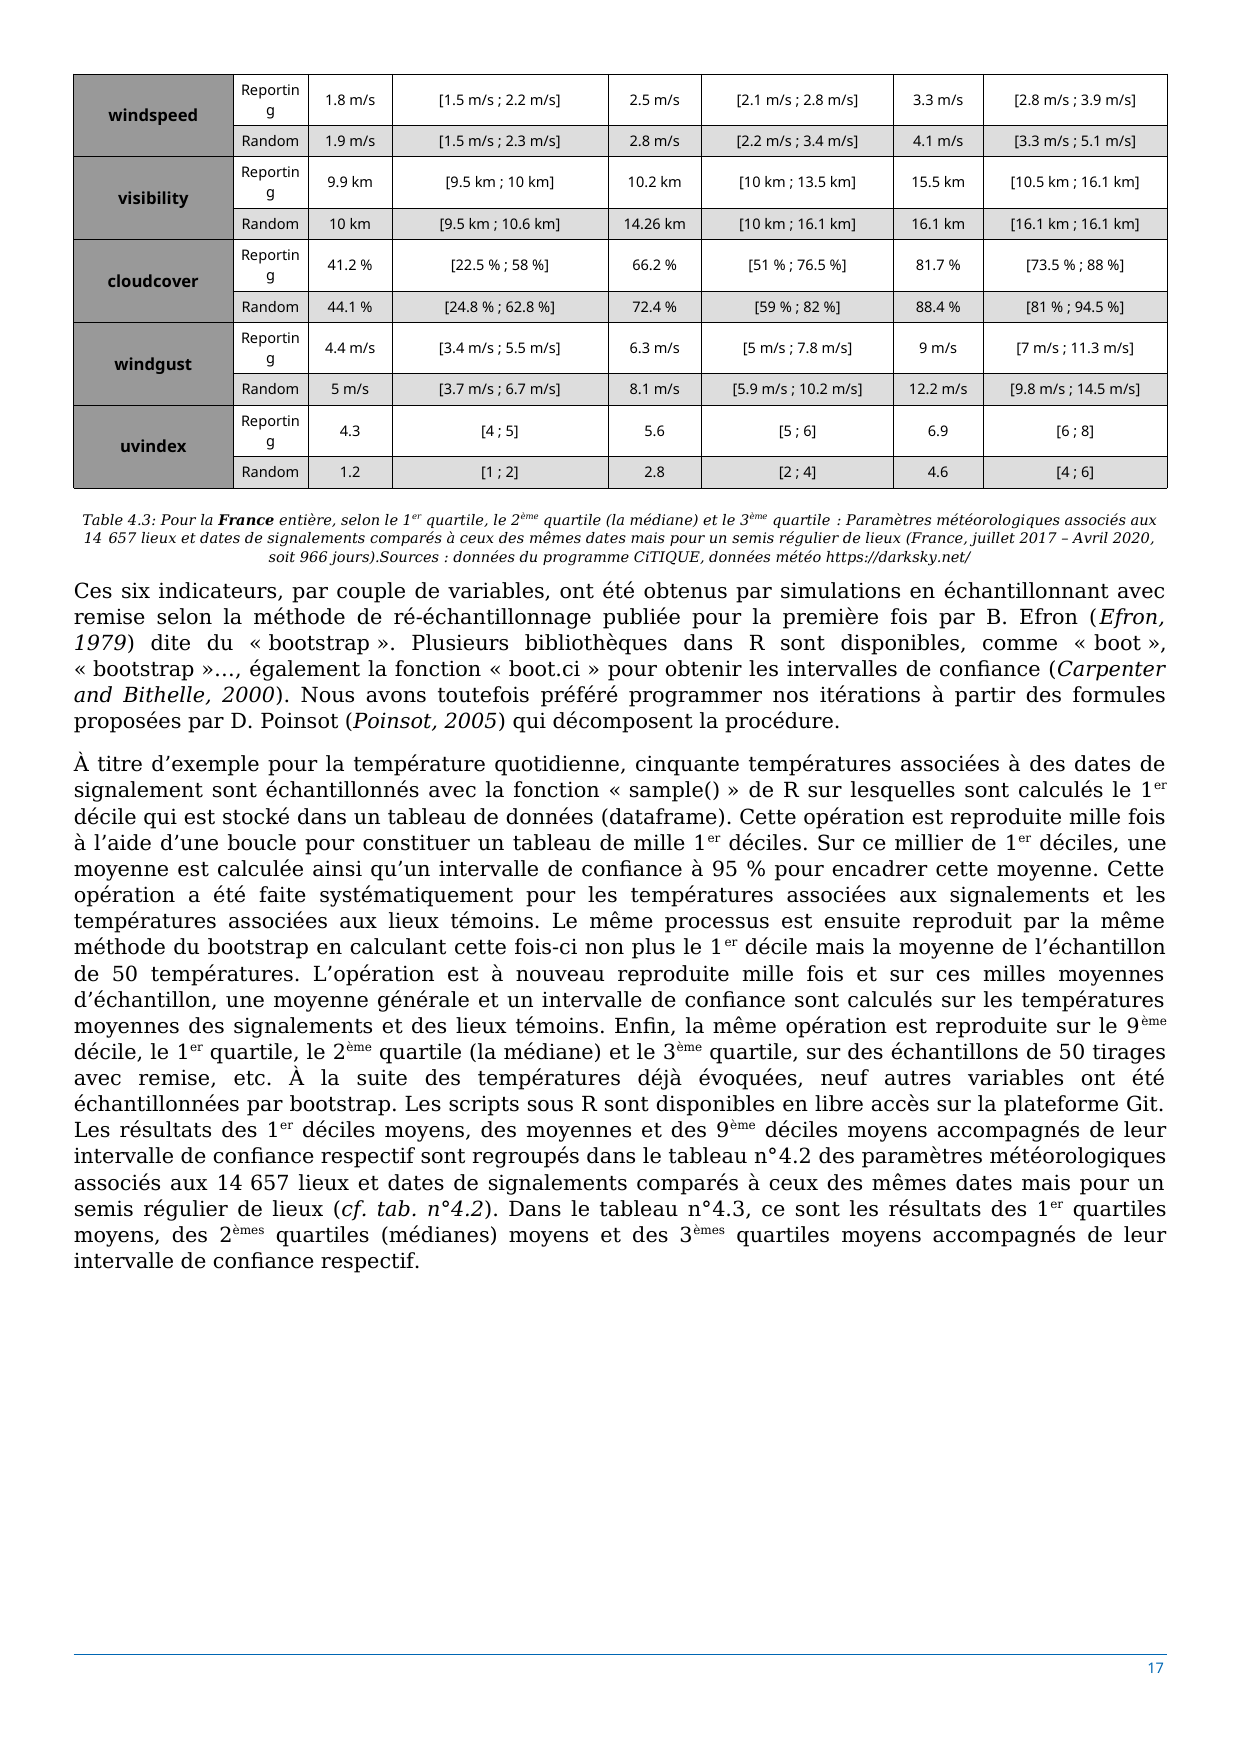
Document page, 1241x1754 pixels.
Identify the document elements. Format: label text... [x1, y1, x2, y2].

table_cell 2.5 m/s [609, 75, 701, 125]
table_cell [22.5 % ; 58 %] [393, 240, 608, 291]
table_cell [9.5 km ; 10.6 km] [393, 209, 608, 239]
table_cell [6 ; 8] [984, 406, 1167, 456]
table_cell [2.8 m/s ; 3.9 m/s] [984, 75, 1167, 125]
table_cell 4.6 [894, 457, 983, 488]
table_cell [10 km ; 13.5 km] [702, 157, 893, 208]
table_cell 12.2 m/s [894, 374, 983, 405]
table_cell [24.8 % ; 62.8 %] [393, 292, 608, 322]
table_cell 1.8 m/s [309, 75, 392, 125]
text Ces six indicateurs, par couple de variables, ont été obtenus par simulations en échantillonnant avec remise selon la méthode de ré-échantillonnage publiée pour la première fois par B. Efron (Efron, 1979) dite du « bootstrap ». Plusieurs bibliothèques dans R sont disponibles, comme « boot », « bootstrap »…, également la fonction « boot.ci » pour obtenir les intervalles de confiance (Carpenter and Bithelle, 2000). Nous avons toutefois préféré programmer nos itérations à partir des formules proposées par D. Poinsot (Poinsot, 2005) qui décomposent la procédure. [73, 579, 1167, 734]
table_cell 4.4 m/s [309, 323, 392, 373]
table_cell [9.5 km ; 10 km] [393, 157, 608, 208]
table_cell 16.1 km [894, 209, 983, 239]
table_cell 72.4 % [609, 292, 701, 322]
table_cell 41.2 % [309, 240, 392, 291]
table_cell 9.9 km [309, 157, 392, 208]
table_cell Reporting [234, 323, 308, 373]
table_cell cloudcover [74, 240, 233, 322]
table_cell [9.8 m/s ; 14.5 m/s] [984, 374, 1167, 405]
table_cell [10.5 km ; 16.1 km] [984, 157, 1167, 208]
table_cell [3.3 m/s ; 5.1 m/s] [984, 126, 1167, 156]
table_cell Random [234, 374, 308, 405]
table_cell [3.7 m/s ; 6.7 m/s] [393, 374, 608, 405]
table_cell [73.5 % ; 88 %] [984, 240, 1167, 291]
table_cell [1.5 m/s ; 2.2 m/s] [393, 75, 608, 125]
table_cell [2.1 m/s ; 2.8 m/s] [702, 75, 893, 125]
table_cell [5 ; 6] [702, 406, 893, 456]
table_cell [16.1 km ; 16.1 km] [984, 209, 1167, 239]
table_cell 6.3 m/s [609, 323, 701, 373]
table_cell 81.7 % [894, 240, 983, 291]
table_cell 5 m/s [309, 374, 392, 405]
text À titre d’exemple pour la température quotidienne, cinquante températures associées à des dates de signalement sont échantillonnés avec la fonction « sample() » de R sur lesquelles sont calculés le 1er décile qui est stocké dans un tableau de données (dataframe). Cette opération est reproduite mille fois à l’aide d’une boucle pour constituer un tableau de mille 1er déciles. Sur ce millier de 1er déciles, une moyenne est calculée ainsi qu’un intervalle de confiance à 95 % pour encadrer cette moyenne. Cette opération a été faite systématiquement pour les températures associées aux signalements et les températures associées aux lieux témoins. Le même processus est ensuite reproduit par la même méthode du bootstrap en calculant cette fois-ci non plus le 1er décile mais la moyenne de l’échantillon de 50 températures. L’opération est à nouveau reproduite mille fois et sur ces milles moyennes d’échantillon, une moyenne générale et un intervalle de confiance sont calculés sur les températures moyennes des signalements et des lieux témoins. Enfin, la même opération est reproduite sur le 9ème décile, le 1er quartile, le 2ème quartile (la médiane) et le 3ème quartile, sur des échantillons de 50 tirages avec remise, etc. À la suite des températures déjà évoquées, neuf autres variables ont été échantillonnées par bootstrap. Les scripts sous R sont disponibles en libre accès sur la plateforme Git. Les résultats des 1er déciles moyens, des moyennes et des 9ème déciles moyens accompagnés de leur intervalle de confiance respectif sont regroupés dans le tableau n°4.2 des paramètres météorologiques associés aux 14 657 lieux et dates de signalements comparés à ceux des mêmes dates mais pour un semis régulier de lieux (cf. tab. n°4.2). Dans le tableau n°4.3, ce sont les résultats des 1er quartiles moyens, des 2èmes quartiles (médianes) moyens et des 3èmes quartiles moyens accompagnés de leur intervalle de confiance respectif. [73, 752, 1167, 1273]
table_cell windgust [74, 323, 233, 405]
table_cell [5.9 m/s ; 10.2 m/s] [702, 374, 893, 405]
table_cell 1.2 [309, 457, 392, 488]
table_cell 44.1 % [309, 292, 392, 322]
table_cell 10 km [309, 209, 392, 239]
table_cell Reporting [234, 75, 308, 125]
table_cell Reporting [234, 240, 308, 291]
table_cell visibility [74, 157, 233, 239]
table_cell 4.1 m/s [894, 126, 983, 156]
table_cell 5.6 [609, 406, 701, 456]
table_cell [4 ; 5] [393, 406, 608, 456]
table_cell 4.3 [309, 406, 392, 456]
table_cell [4 ; 6] [984, 457, 1167, 488]
table_cell 15.5 km [894, 157, 983, 208]
table_cell 66.2 % [609, 240, 701, 291]
table_cell [51 % ; 76.5 %] [702, 240, 893, 291]
table_cell 88.4 % [894, 292, 983, 322]
table_cell uvindex [74, 406, 233, 488]
table_cell 2.8 m/s [609, 126, 701, 156]
table_cell 8.1 m/s [609, 374, 701, 405]
table_cell 9 m/s [894, 323, 983, 373]
table_cell windspeed [74, 75, 233, 156]
table_cell 14.26 km [609, 209, 701, 239]
table_cell Reporting [234, 406, 308, 456]
table_cell 2.8 [609, 457, 701, 488]
table_cell [7 m/s ; 11.3 m/s] [984, 323, 1167, 373]
table_cell [2 ; 4] [702, 457, 893, 488]
table_cell [81 % ; 94.5 %] [984, 292, 1167, 322]
table_cell [3.4 m/s ; 5.5 m/s] [393, 323, 608, 373]
table_cell 3.3 m/s [894, 75, 983, 125]
table_cell Random [234, 209, 308, 239]
table_cell [59 % ; 82 %] [702, 292, 893, 322]
table_cell 1.9 m/s [309, 126, 392, 156]
table_cell 10.2 km [609, 157, 701, 208]
table_cell [1.5 m/s ; 2.3 m/s] [393, 126, 608, 156]
table_cell [2.2 m/s ; 3.4 m/s] [702, 126, 893, 156]
table_cell 6.9 [894, 406, 983, 456]
table_cell [1 ; 2] [393, 457, 608, 488]
table_cell Random [234, 126, 308, 156]
table_cell Reporting [234, 157, 308, 208]
table_cell [10 km ; 16.1 km] [702, 209, 893, 239]
table_cell [5 m/s ; 7.8 m/s] [702, 323, 893, 373]
table_cell Random [234, 457, 308, 488]
table_cell Random [234, 292, 308, 322]
text Table 4.3: Pour la France entière, selon le 1er quartile, le 2ème quartile (la médiane) et le 3ème quartile : Paramètres météorologiques associés aux 14 657 lieux et dates de signalements comparés à ceux des mêmes dates mais pour un semis régulier de lieux (France, juillet 2017 – Avril 2020, soit 966 jours).Sources : données du programme CiTIQUE, données météo https://darksky.net/ [73, 512, 1167, 566]
